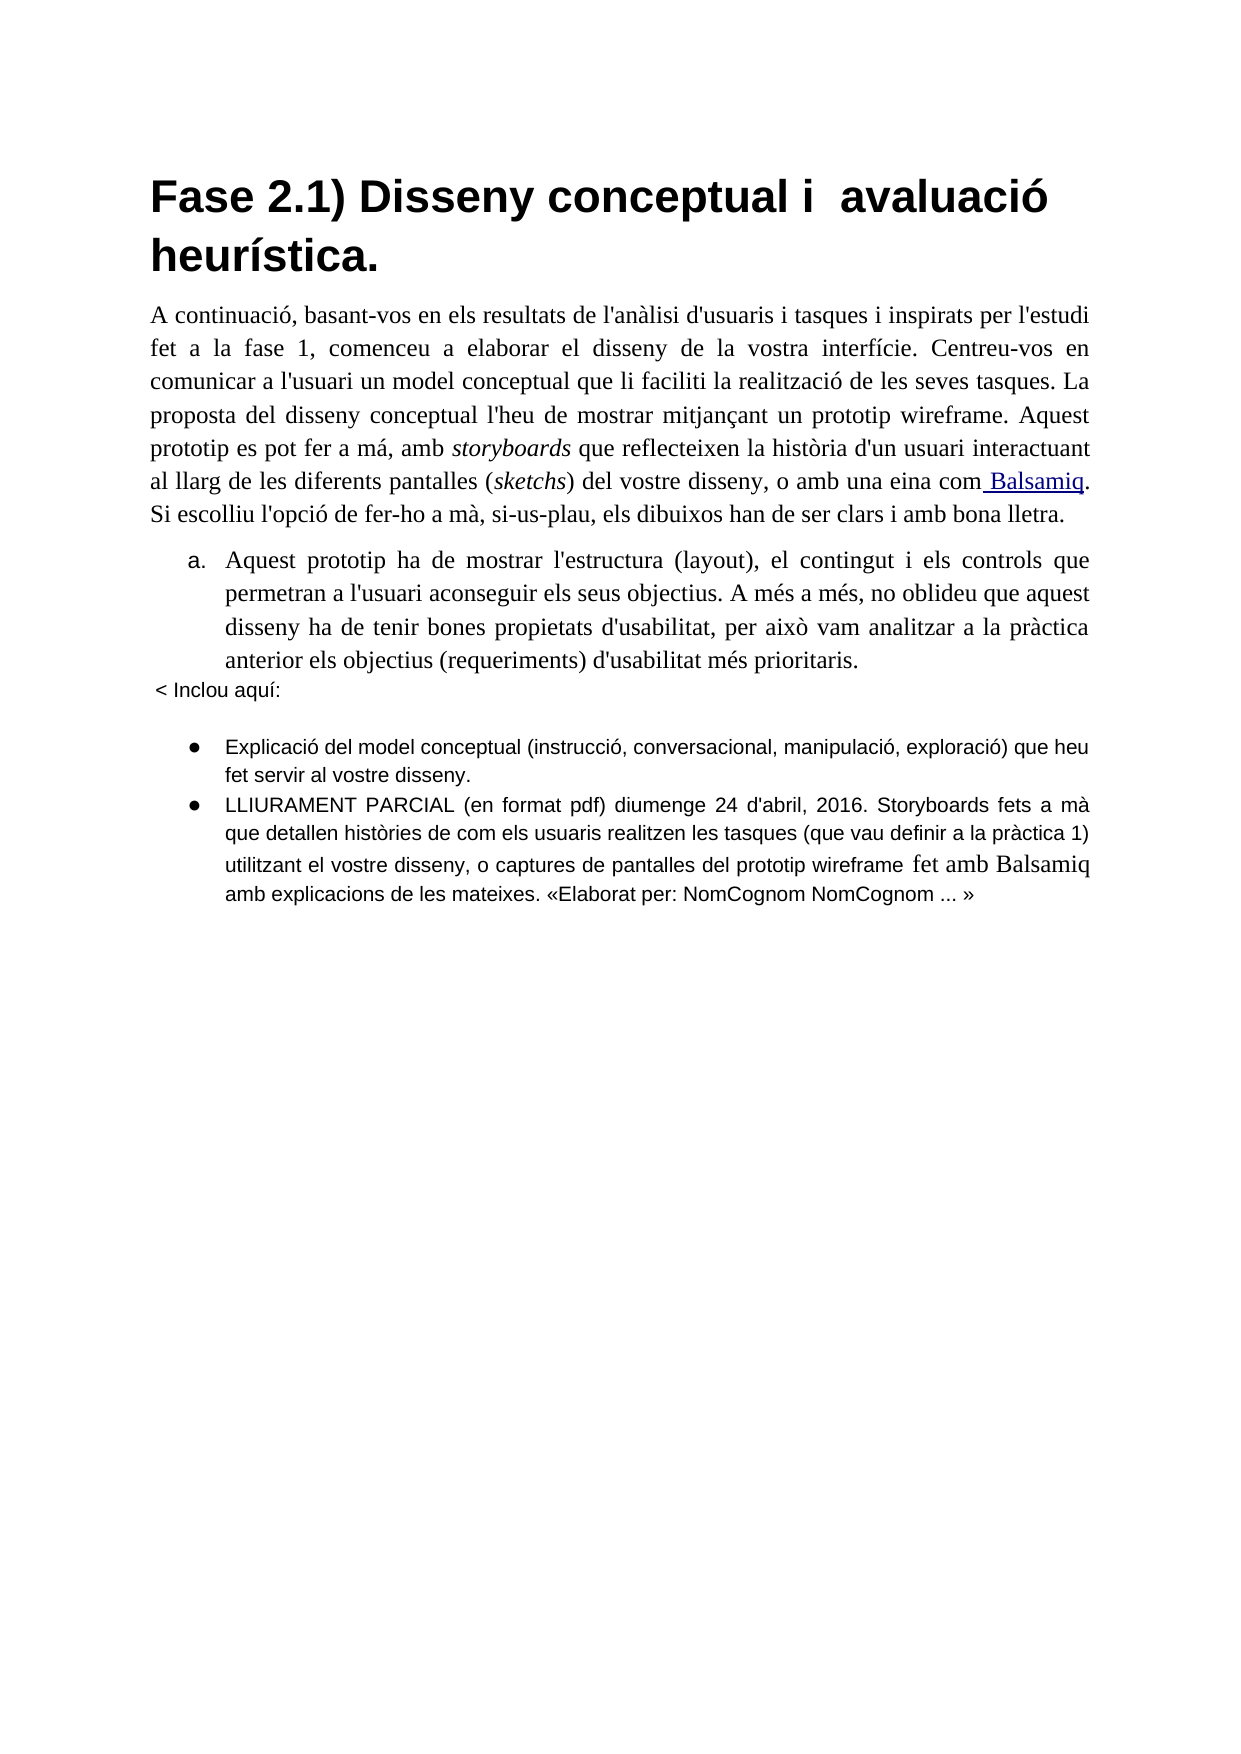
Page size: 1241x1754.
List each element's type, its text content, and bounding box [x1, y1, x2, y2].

list Explicació del model conceptual (instrucció, conversacional, manipulació, exploració) que heu fet servir al vostre disseny. [187, 734, 1091, 787]
list Aquest prototip ha de mostrar l'estructura (layout), el contingut i els controls que permetran a l'usuari aconseguir els seus objectius. A més a més, no oblideu que aquest disseny ha de tenir bones propietats d'usabilitat, per això vam analitzar a la pràctica anterior els objectius (requeriments) d'usabilitat més prioritaris. [187, 546, 1091, 673]
list LLIURAMENT PARCIAL (en format pdf) diumenge 24 d'abril, 2016. Storyboards fets a mà que detallen històries de com els usuaris realitzen les tasques (que vau definir a la pràctica 1) utilitzant el vostre disseny, o captures de pantalles del prototip wireframe fet amb Balsamiq amb explicacions de les mateixes. «Elaborat per: NomCognom NomCognom ... » [187, 792, 1091, 906]
text < Inclou aquí: [150, 679, 1091, 702]
subtitle Fase 2.1) Disseny conceptual i avaluació heurística. [150, 171, 1091, 281]
text A continuació, basant-vos en els resultats de l'anàlisi d'usuaris i tasques i inspirats per l'estudi fet a la fase 1, comenceu a elaborar el disseny de la vostra interfície. Centreu-vos en comunicar a l'usuari un model conceptual que li faciliti la realització de les seves tasques. La proposta del disseny conceptual l'heu de mostrar mitjançant un prototip wireframe. Aquest prototip es pot fer a má, amb storyboards que reflecteixen la història d'un usuari interactuant al llarg de les diferents pantalles (sketchs) del vostre disseny, o amb una eina com Balsamiq. Si escolliu l'opció de fer-ho a mà, si-us-plau, els dibuixos han de ser clars i amb bona lletra. [150, 301, 1091, 528]
